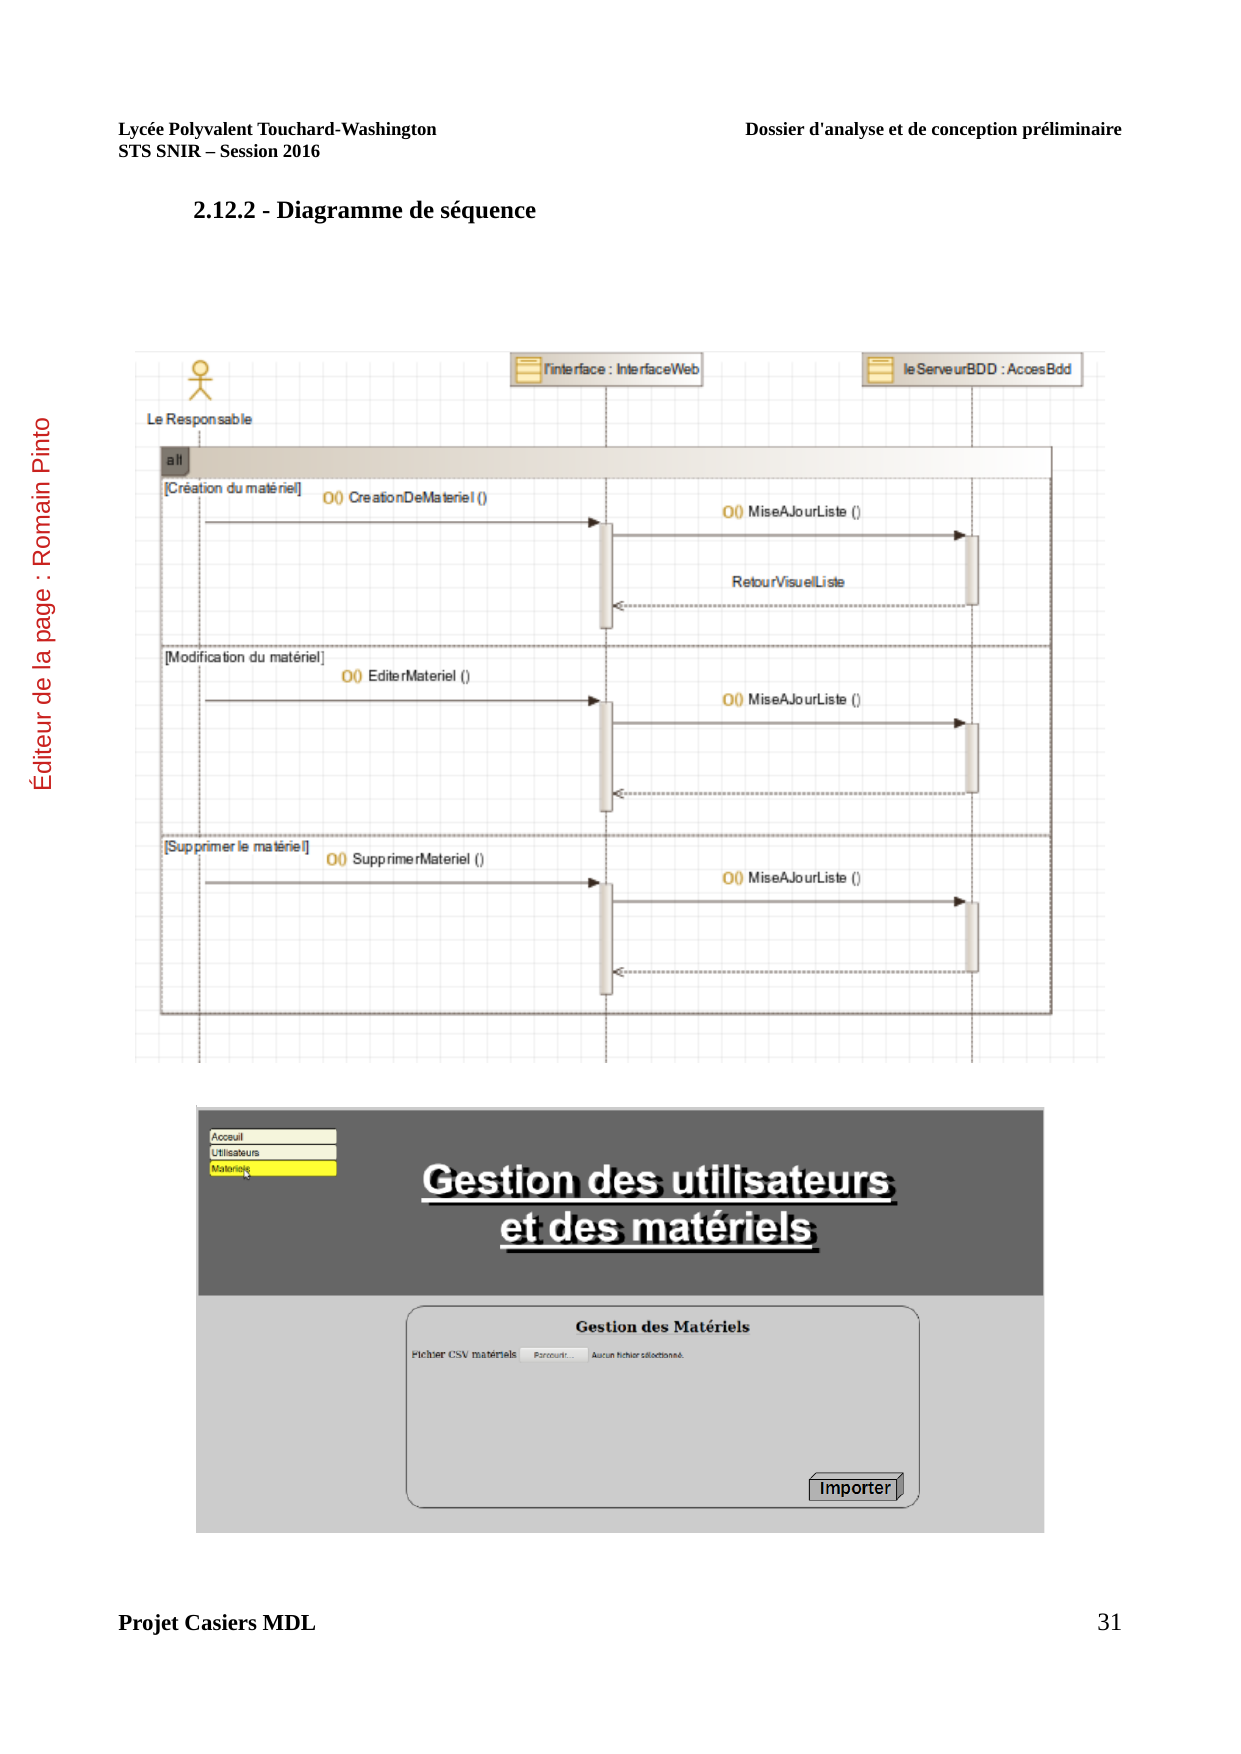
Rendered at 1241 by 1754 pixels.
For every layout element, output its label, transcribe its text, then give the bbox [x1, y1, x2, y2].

subtitle 2.12.2 - Diagramme de séquence [118, 191, 1122, 224]
picture [195, 1105, 1045, 1533]
picture [135, 351, 1106, 1063]
